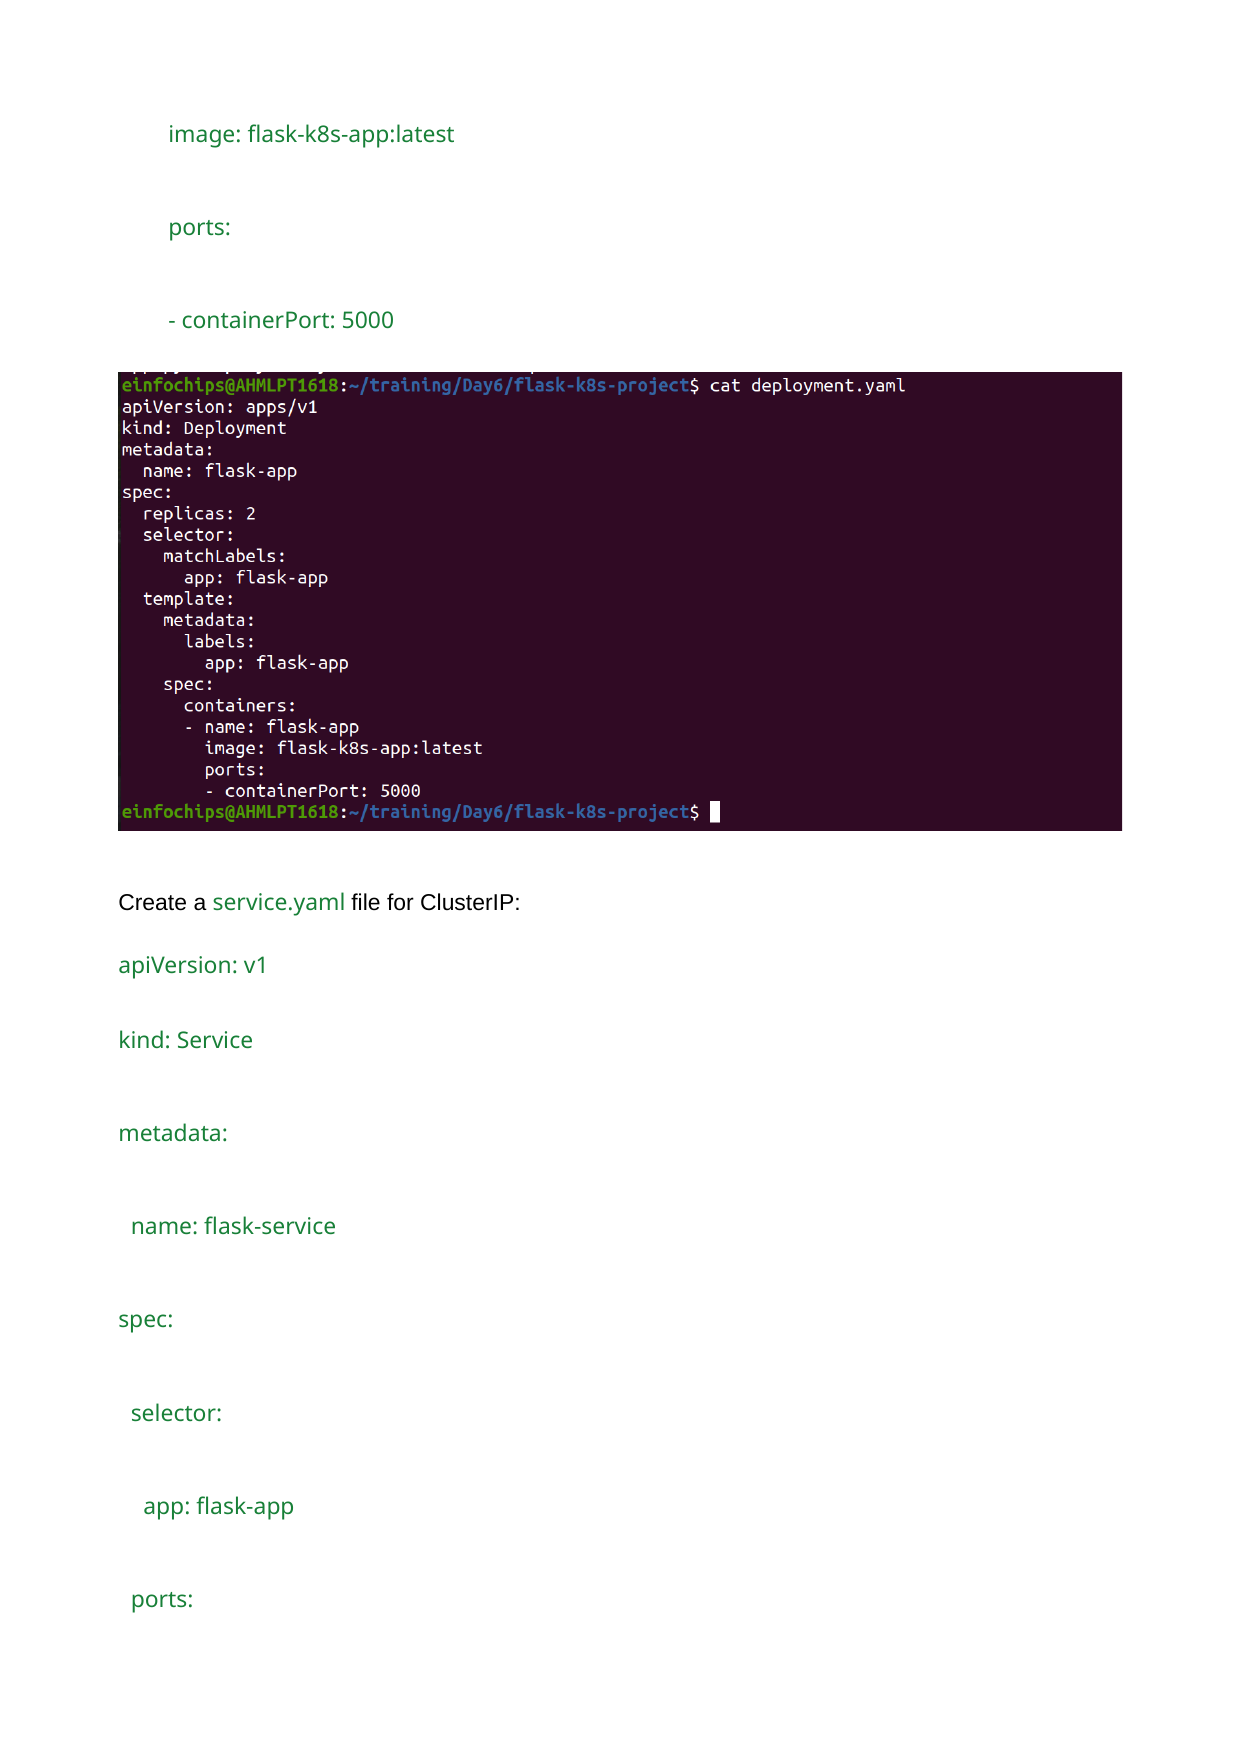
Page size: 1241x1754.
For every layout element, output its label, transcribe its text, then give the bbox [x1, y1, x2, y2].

text apiVersion: v1 [118, 948, 1122, 980]
text ports: [118, 211, 1122, 242]
text Create a service.yaml file for ClusterIP: [118, 886, 1122, 948]
text metadata: [118, 1117, 1122, 1148]
text app: flask-app [118, 1490, 1122, 1521]
text ports: [118, 1583, 1122, 1614]
text spec: [118, 1303, 1122, 1335]
text name: flask-service [118, 1210, 1122, 1242]
text image: flask-k8s-app:latest [118, 118, 1122, 149]
text selector: [118, 1397, 1122, 1428]
text kind: Service [118, 1024, 1122, 1055]
picture [118, 372, 1123, 831]
text - containerPort: 5000 [118, 304, 1122, 336]
